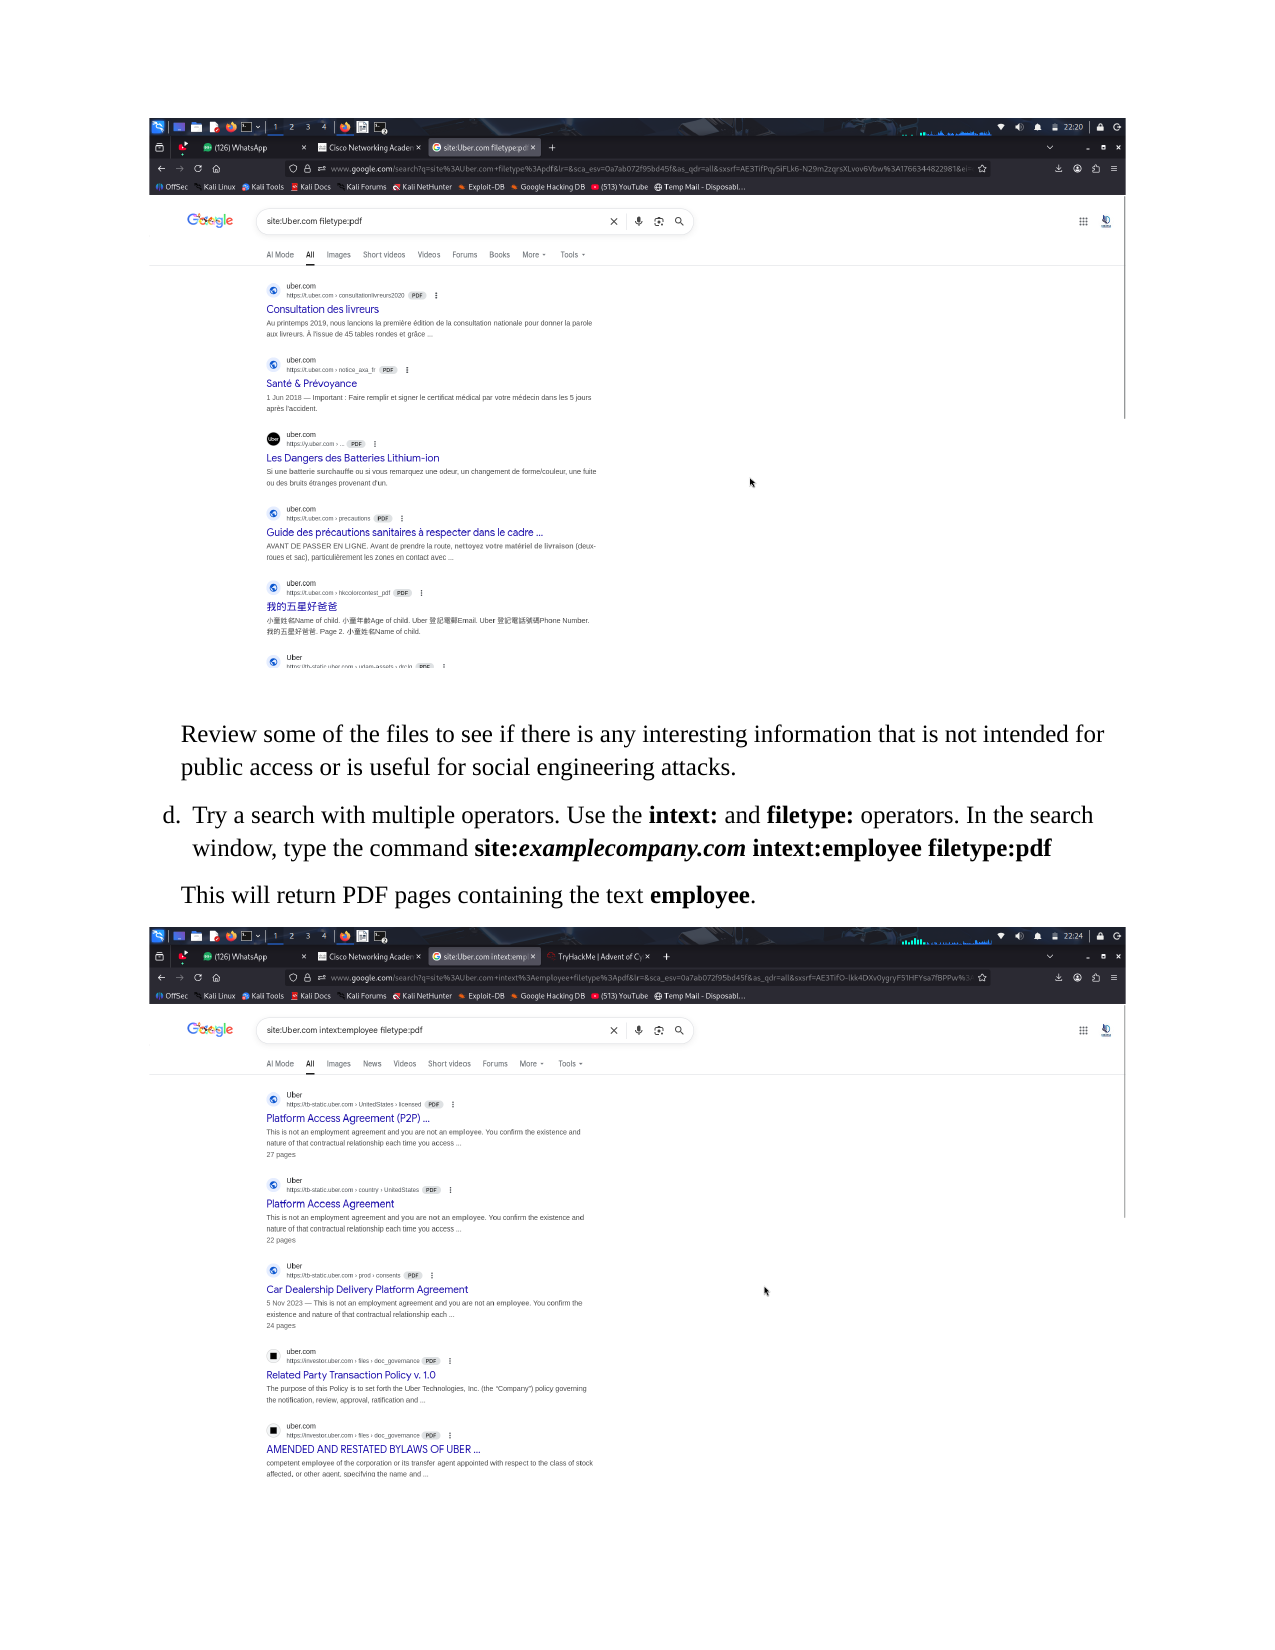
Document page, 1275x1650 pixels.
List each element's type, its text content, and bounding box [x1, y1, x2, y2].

picture [149, 927, 1126, 1477]
list Try a search with multiple operators. Use the intext: and filetype: operators. In the search window, type the command site:examplecompany.com intext:employee filetype:pdf [162, 800, 1157, 861]
text This will return PDF pages containing the text employee. [181, 880, 1157, 909]
text Review some of the files to see if there is any interesting information that is not intended for public access or is useful for social engineering attacks. [181, 719, 1157, 781]
picture [149, 118, 1126, 668]
